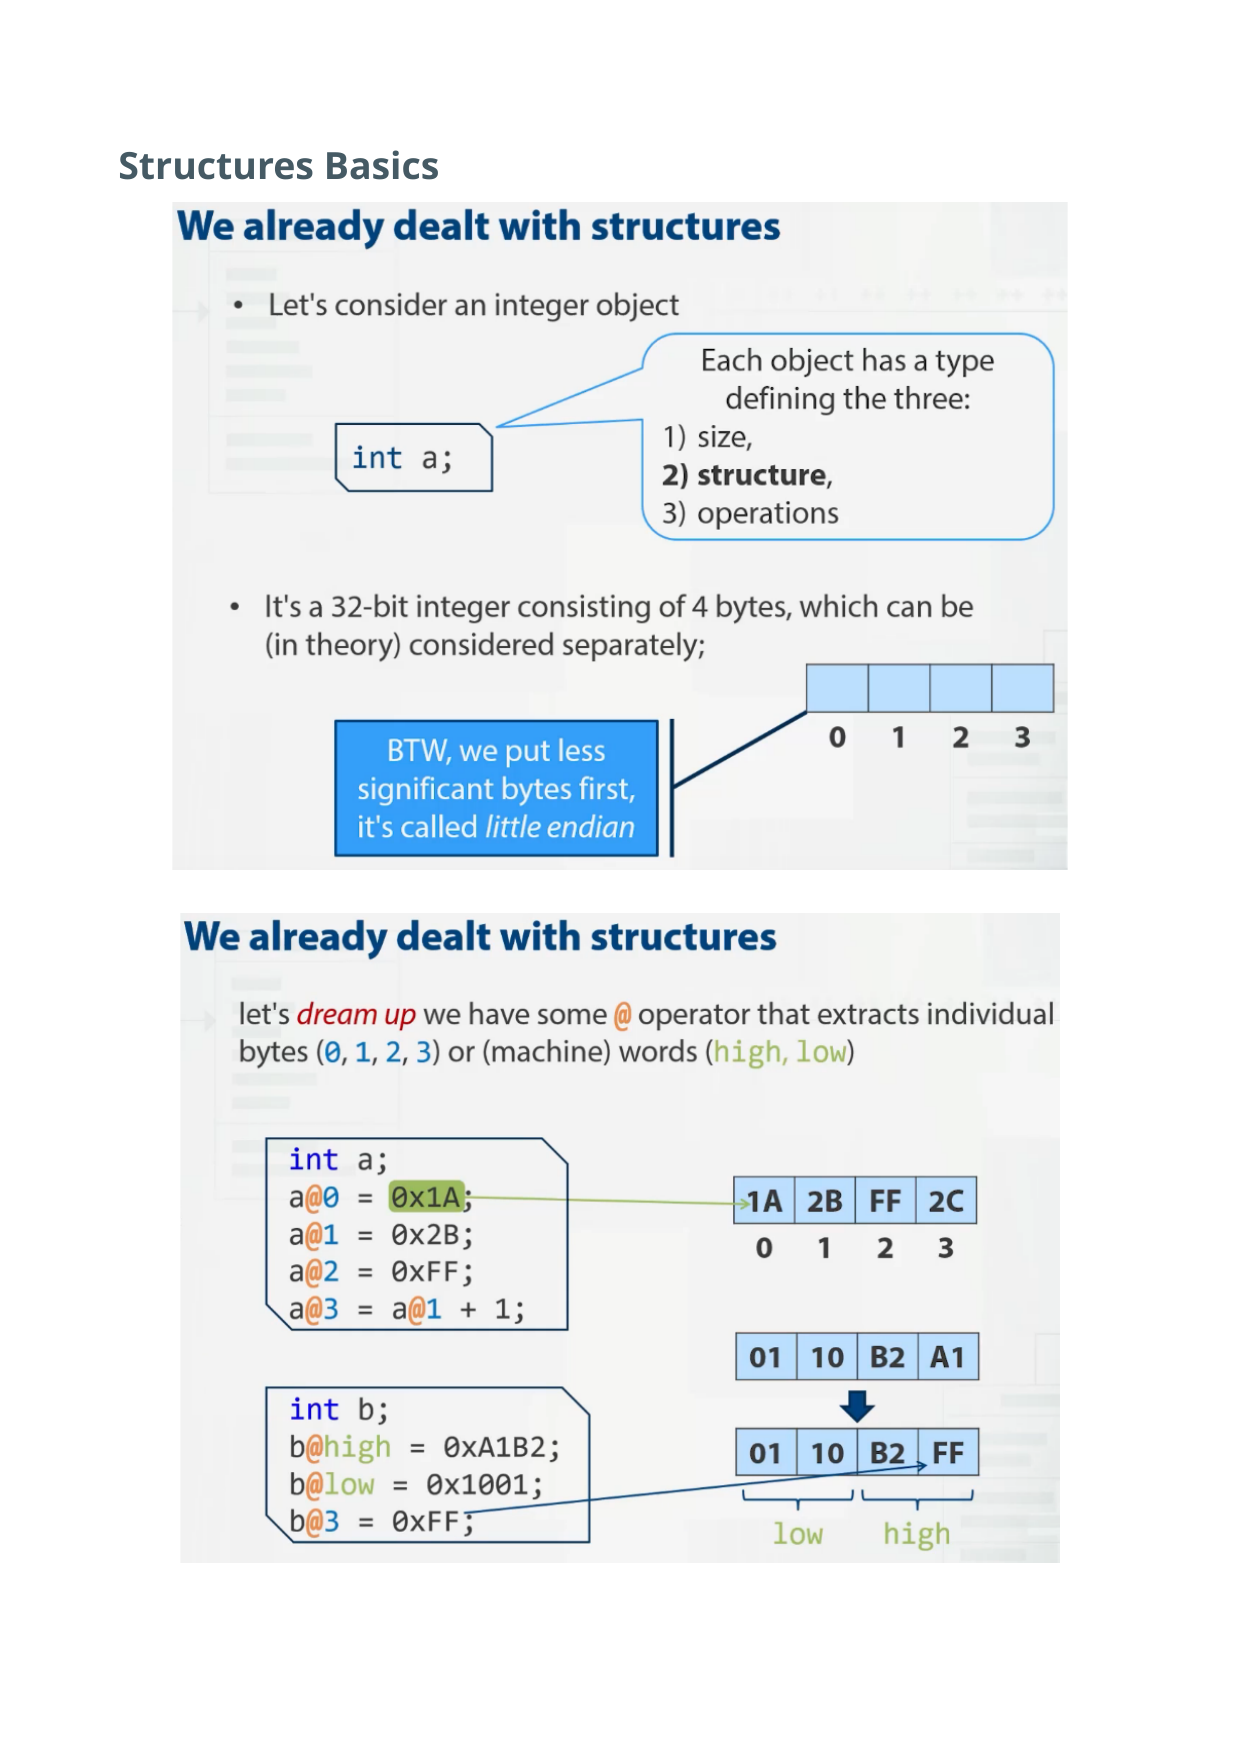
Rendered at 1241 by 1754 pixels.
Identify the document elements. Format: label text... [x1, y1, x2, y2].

picture [180, 913, 1060, 1563]
subtitle Structures Basics [118, 139, 1122, 190]
picture [172, 202, 1068, 870]
